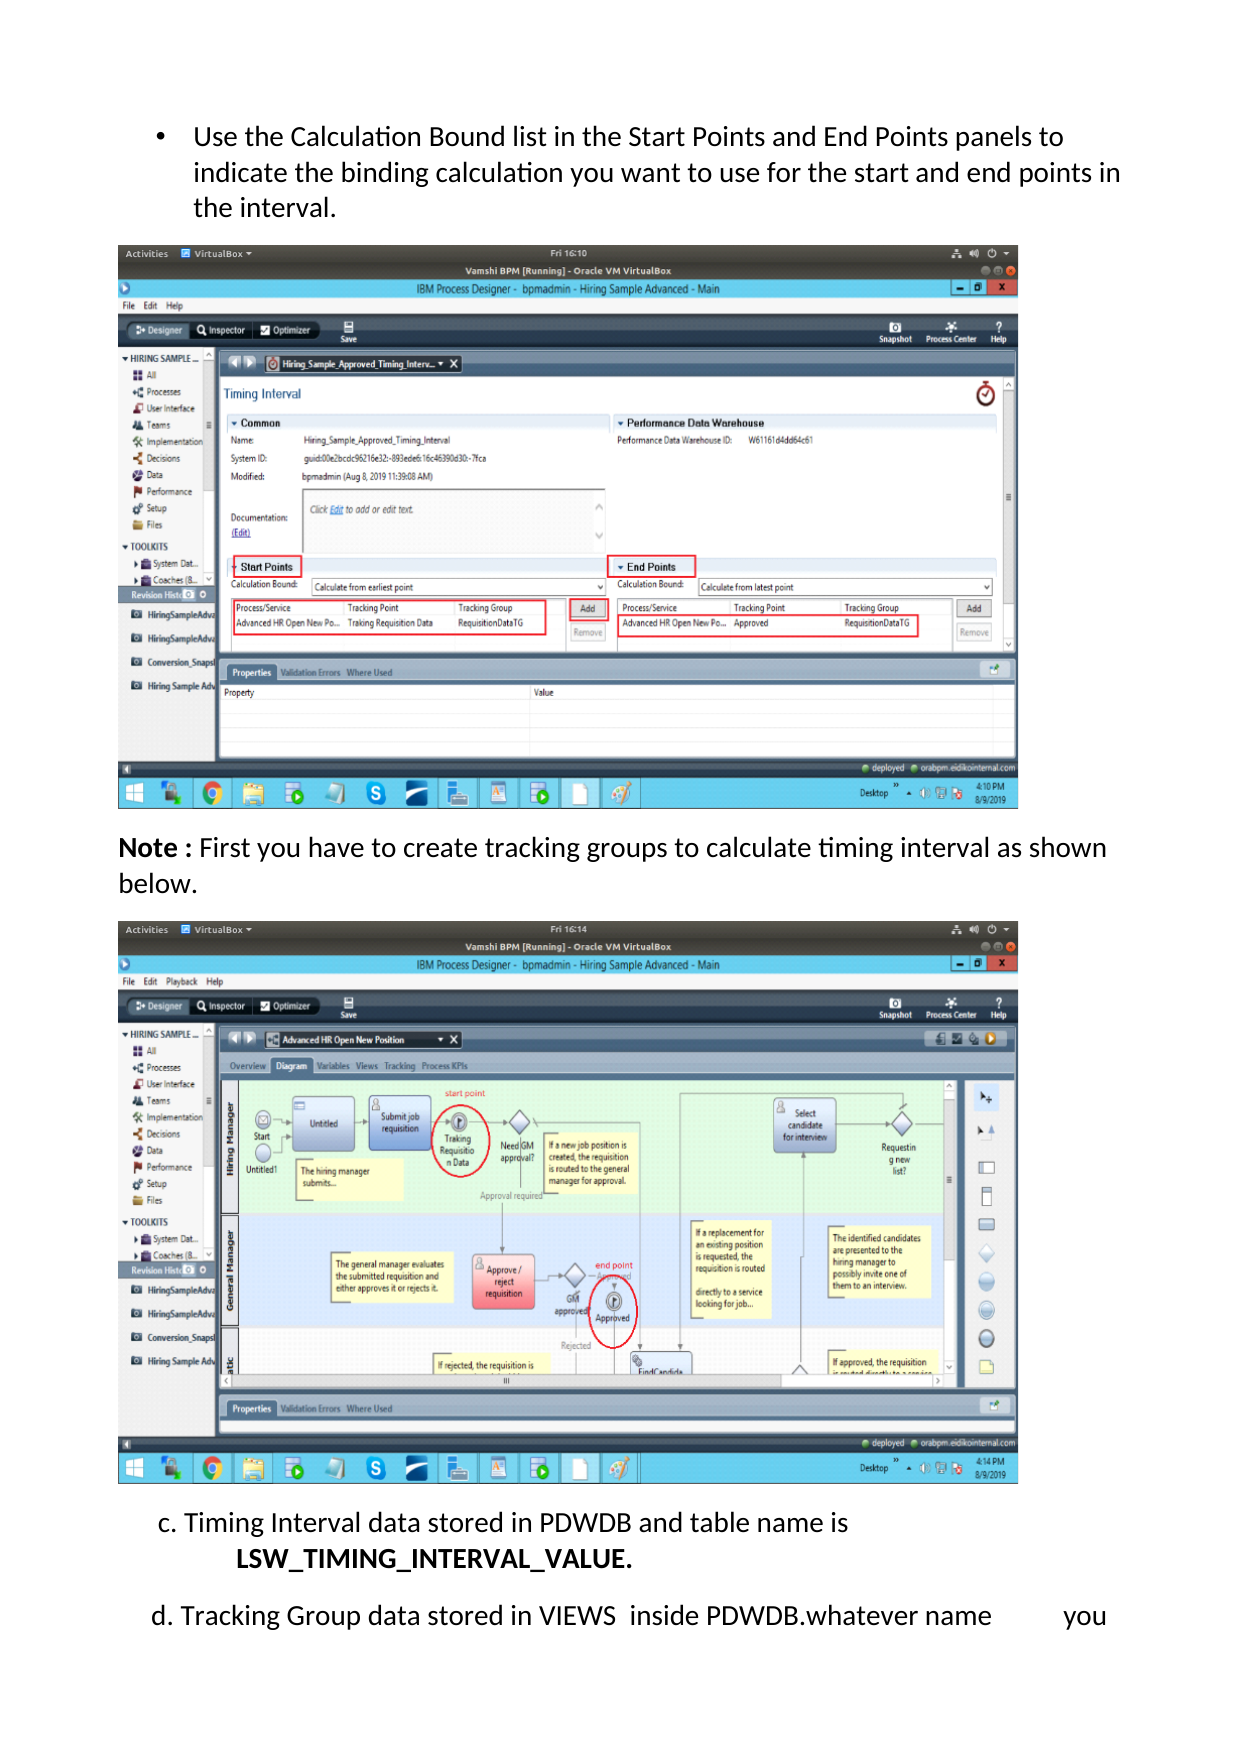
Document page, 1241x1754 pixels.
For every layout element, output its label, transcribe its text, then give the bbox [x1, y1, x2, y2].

text Note : First you have to create tracking groups to calculate timing interval as shown below. [118, 829, 1122, 900]
text c. Timing Interval data stored in PDWDB and table name is LSW_TIMING_INTERVAL_VALUE. [118, 1504, 1122, 1576]
list Use the Calculation Bound list in the Start Points and End Points panels to indicate the binding calculation you want to use for the start and end points in the interval. [156, 118, 1122, 225]
text d. Tracking Group data stored in VIEWS inside PDWDB.whatever name you [118, 1597, 1122, 1632]
